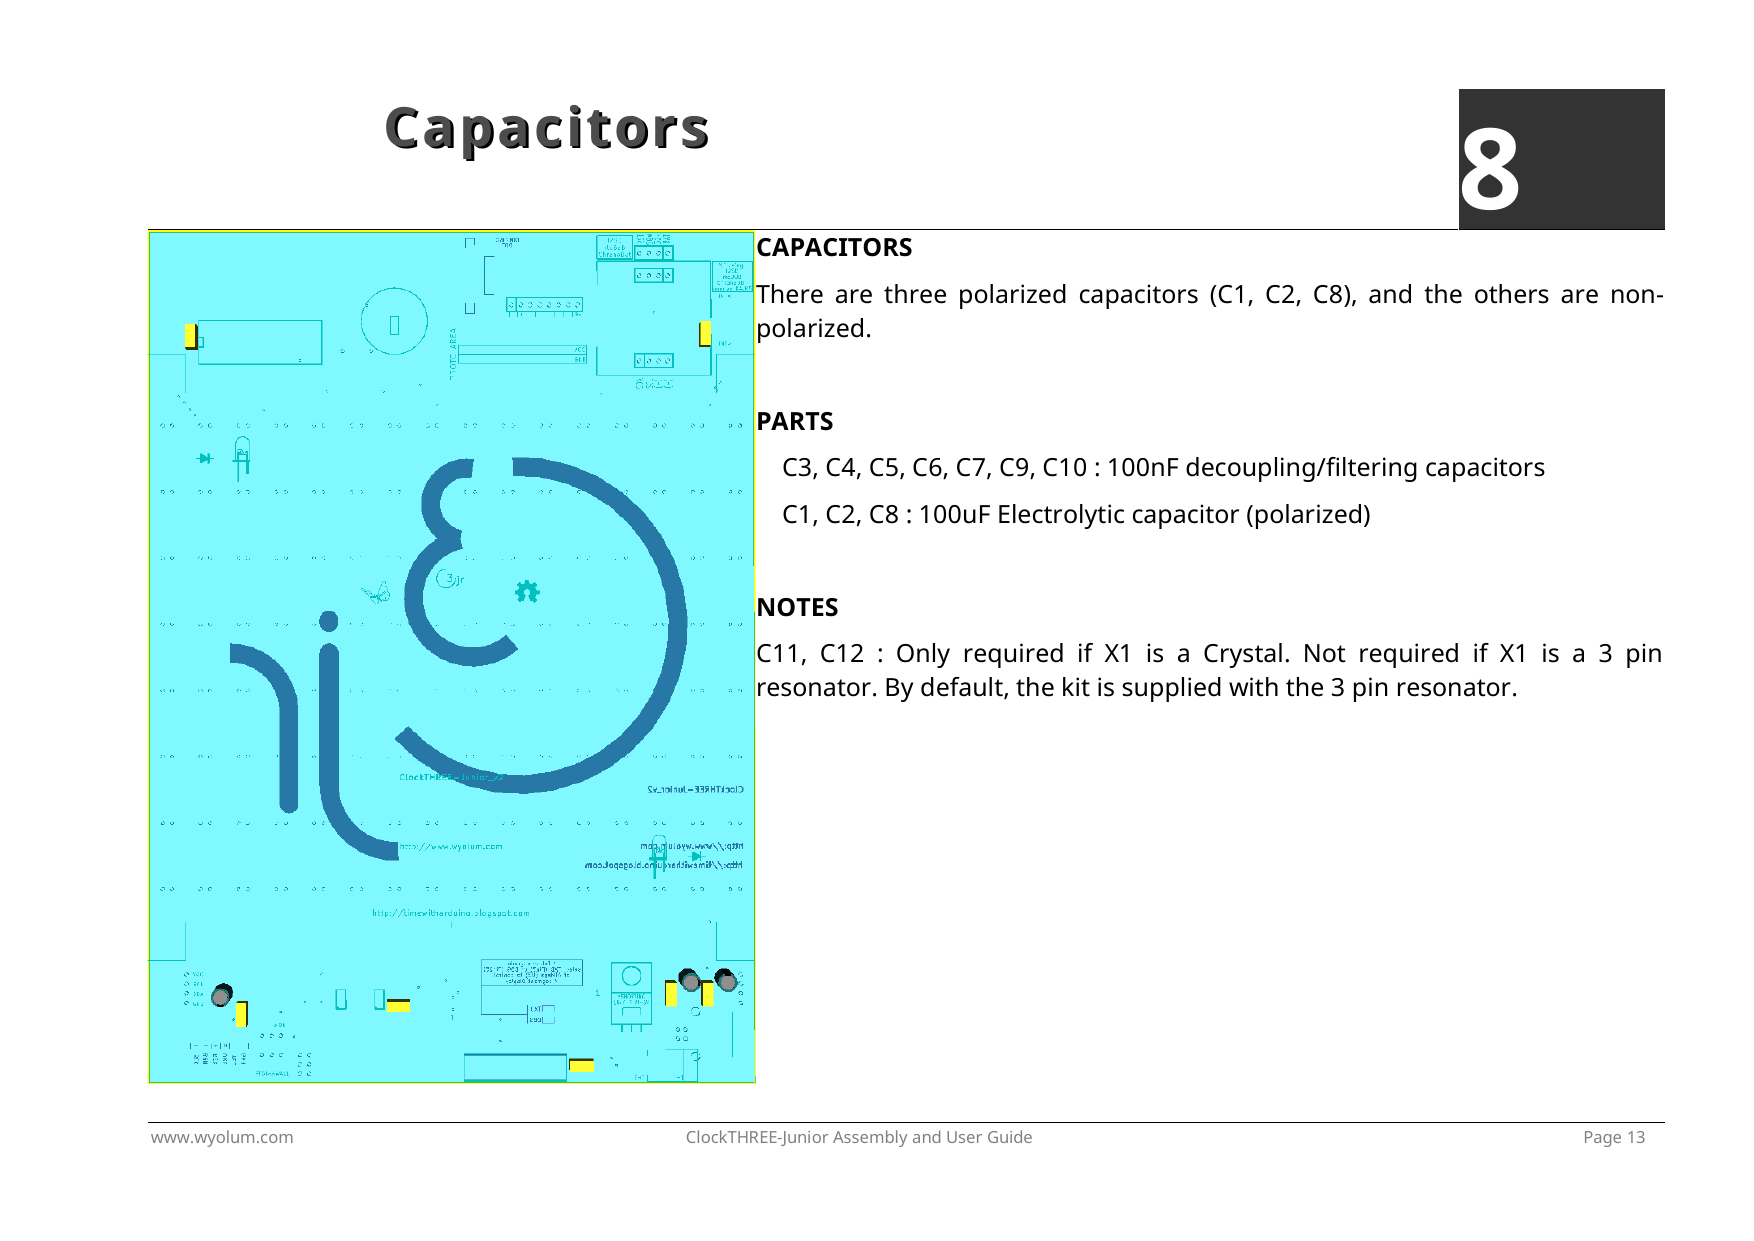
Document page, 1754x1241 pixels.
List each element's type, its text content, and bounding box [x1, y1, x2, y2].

table_header CAPACITORS There are three polarized capacitors (C1, C2, C8), and the others are non-polarized. PARTS C3, C4, C5, C6, C7, C9, C10 : 100nF decoupling/filtering capacitors C1, C2, C8 : 100uF Electrolytic capacitor (polarized) NOTES C11, C12 : Only required if X1 is a Crystal. Not required if X1 is a 3 pin resonator. By default, the kit is supplied with the 3 pin resonator. [756, 230, 1665, 1083]
table_header Capacitors [354, 89, 1458, 183]
table_cell [148, 183, 354, 229]
picture [147, 230, 756, 1084]
table_header [148, 89, 354, 183]
table_header 8 [1459, 89, 1665, 229]
table_cell [354, 183, 1458, 229]
